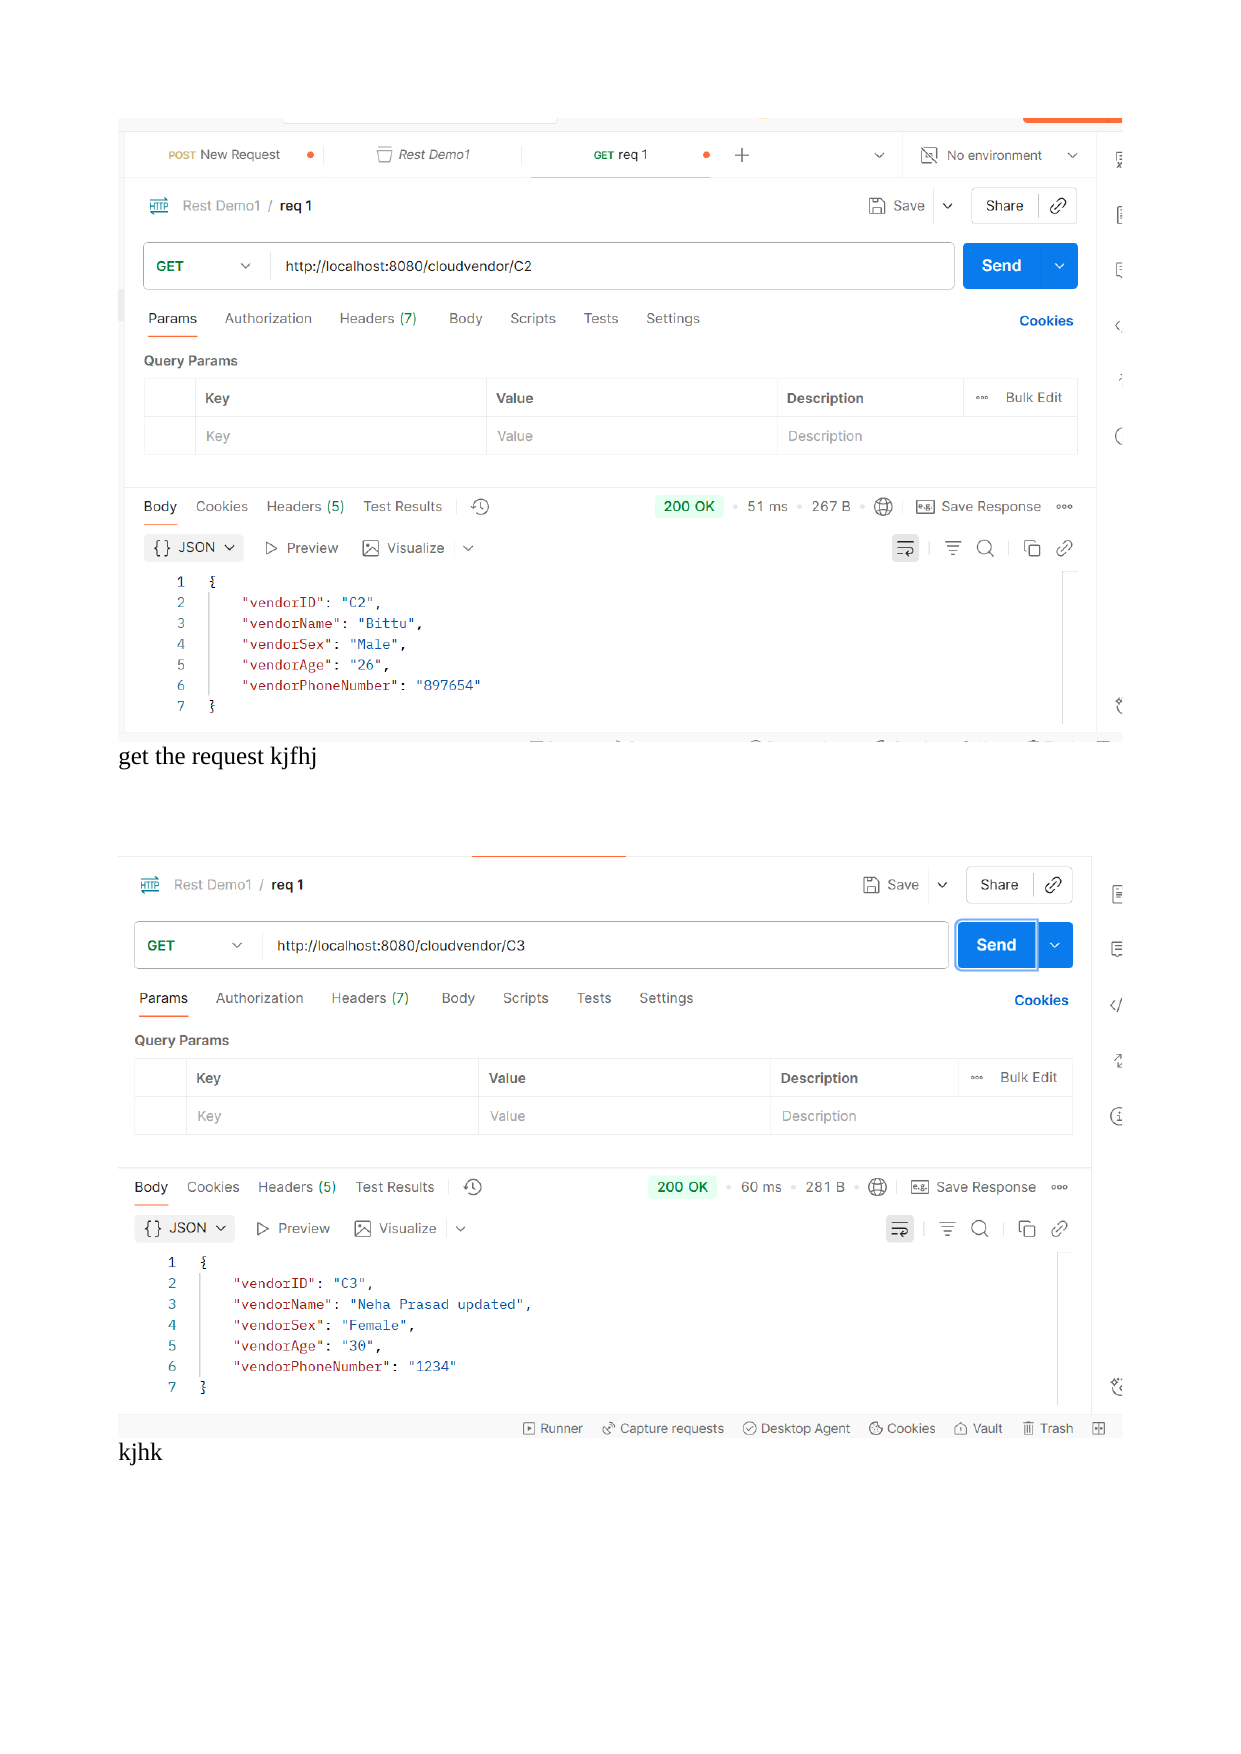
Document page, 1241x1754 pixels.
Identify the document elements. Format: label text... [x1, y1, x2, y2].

text get the request kjfhj [118, 742, 1122, 770]
text kjhk [118, 1438, 1122, 1466]
picture [118, 118, 1123, 742]
picture [118, 856, 1123, 1438]
